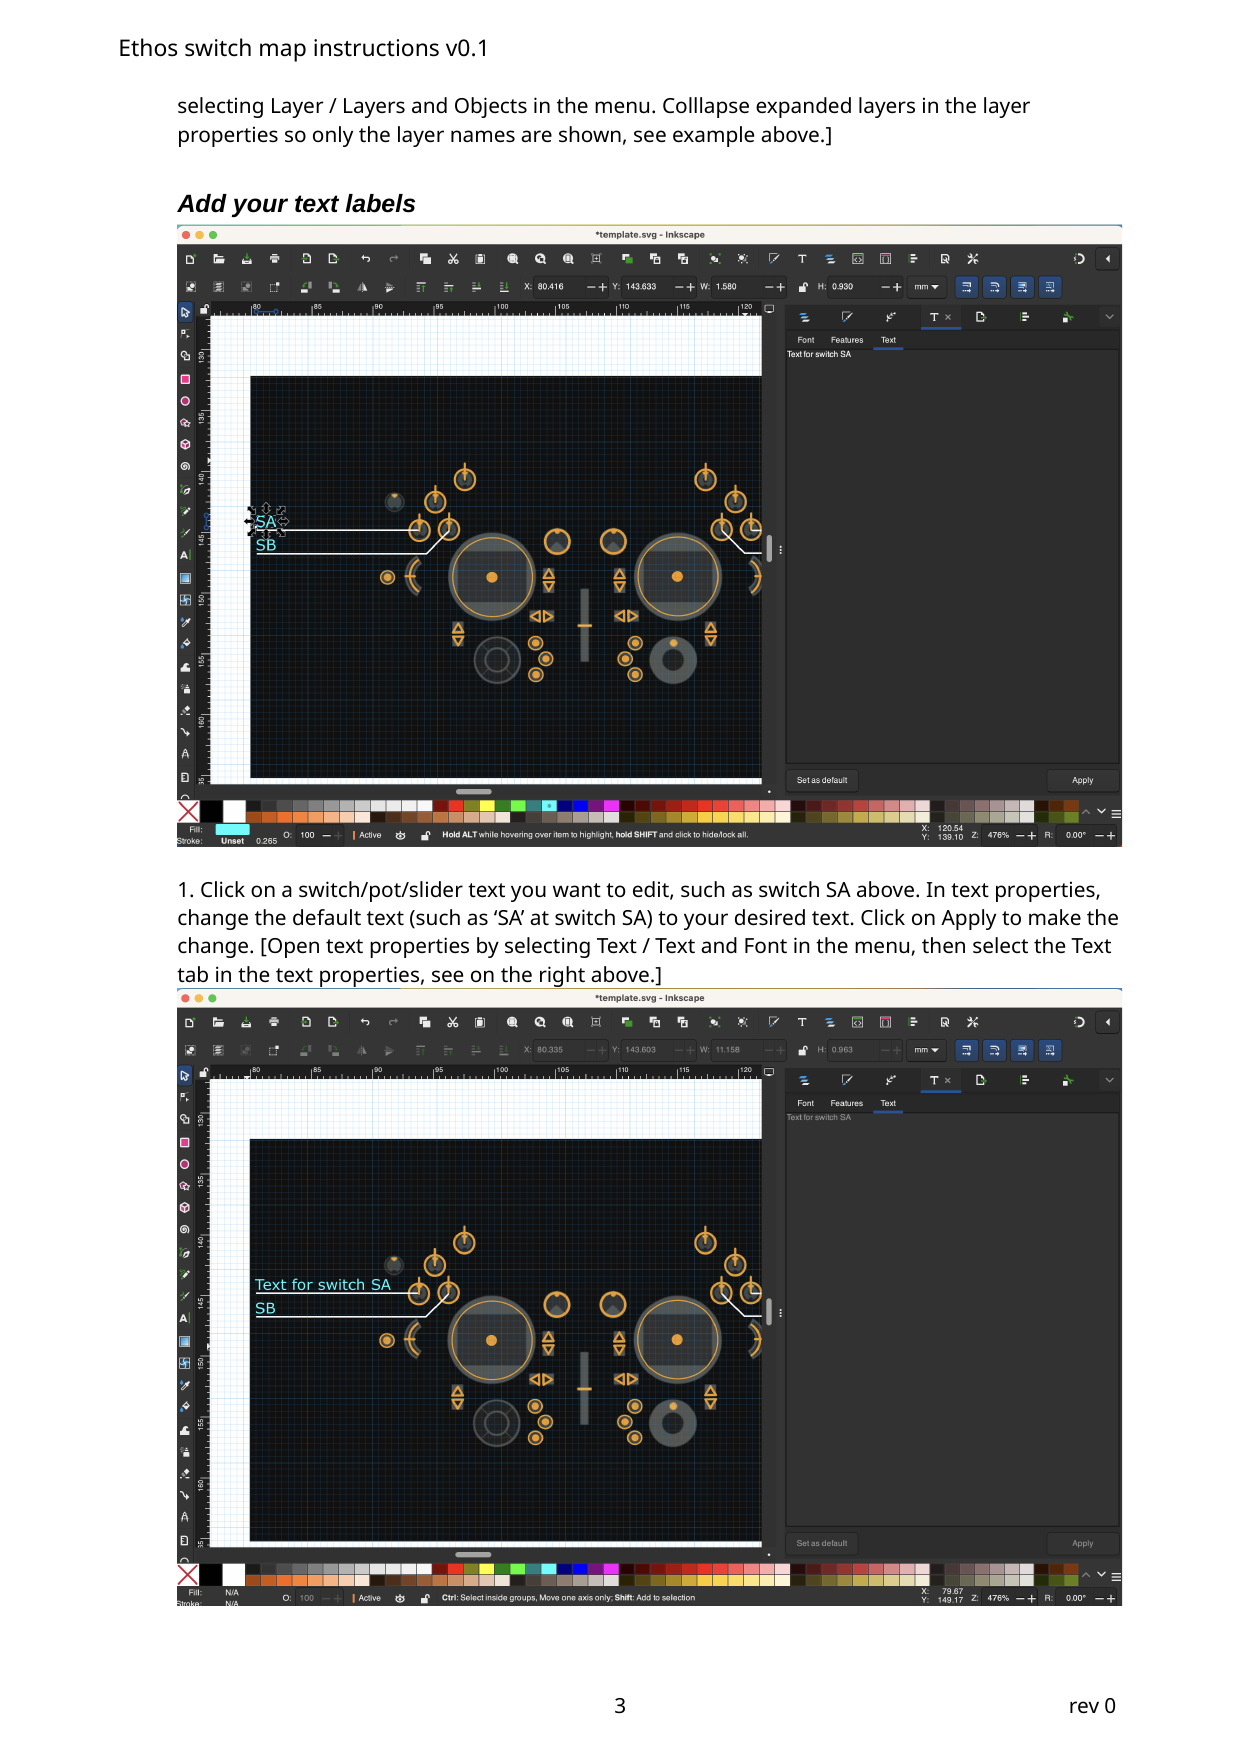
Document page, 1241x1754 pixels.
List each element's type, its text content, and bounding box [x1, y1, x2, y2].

subtitle Add your text labels [177, 189, 1122, 218]
picture [177, 988, 1123, 1606]
text 1. Click on a switch/pot/slider text you want to edit, such as switch SA above. In text properties, change the default text (such as ‘SA’ at switch SA) to your desired text. Click on Apply to make the change. [Open text properties by selecting Text / Text and Font in the menu, then select the Text tab in the text properties, see on the right above.] [177, 875, 1122, 988]
text selecting Layer / Layers and Objects in the menu. Colllapse expanded layers in the layer properties so only the layer names are shown, see example above.] [177, 92, 1122, 148]
picture [177, 224, 1123, 847]
